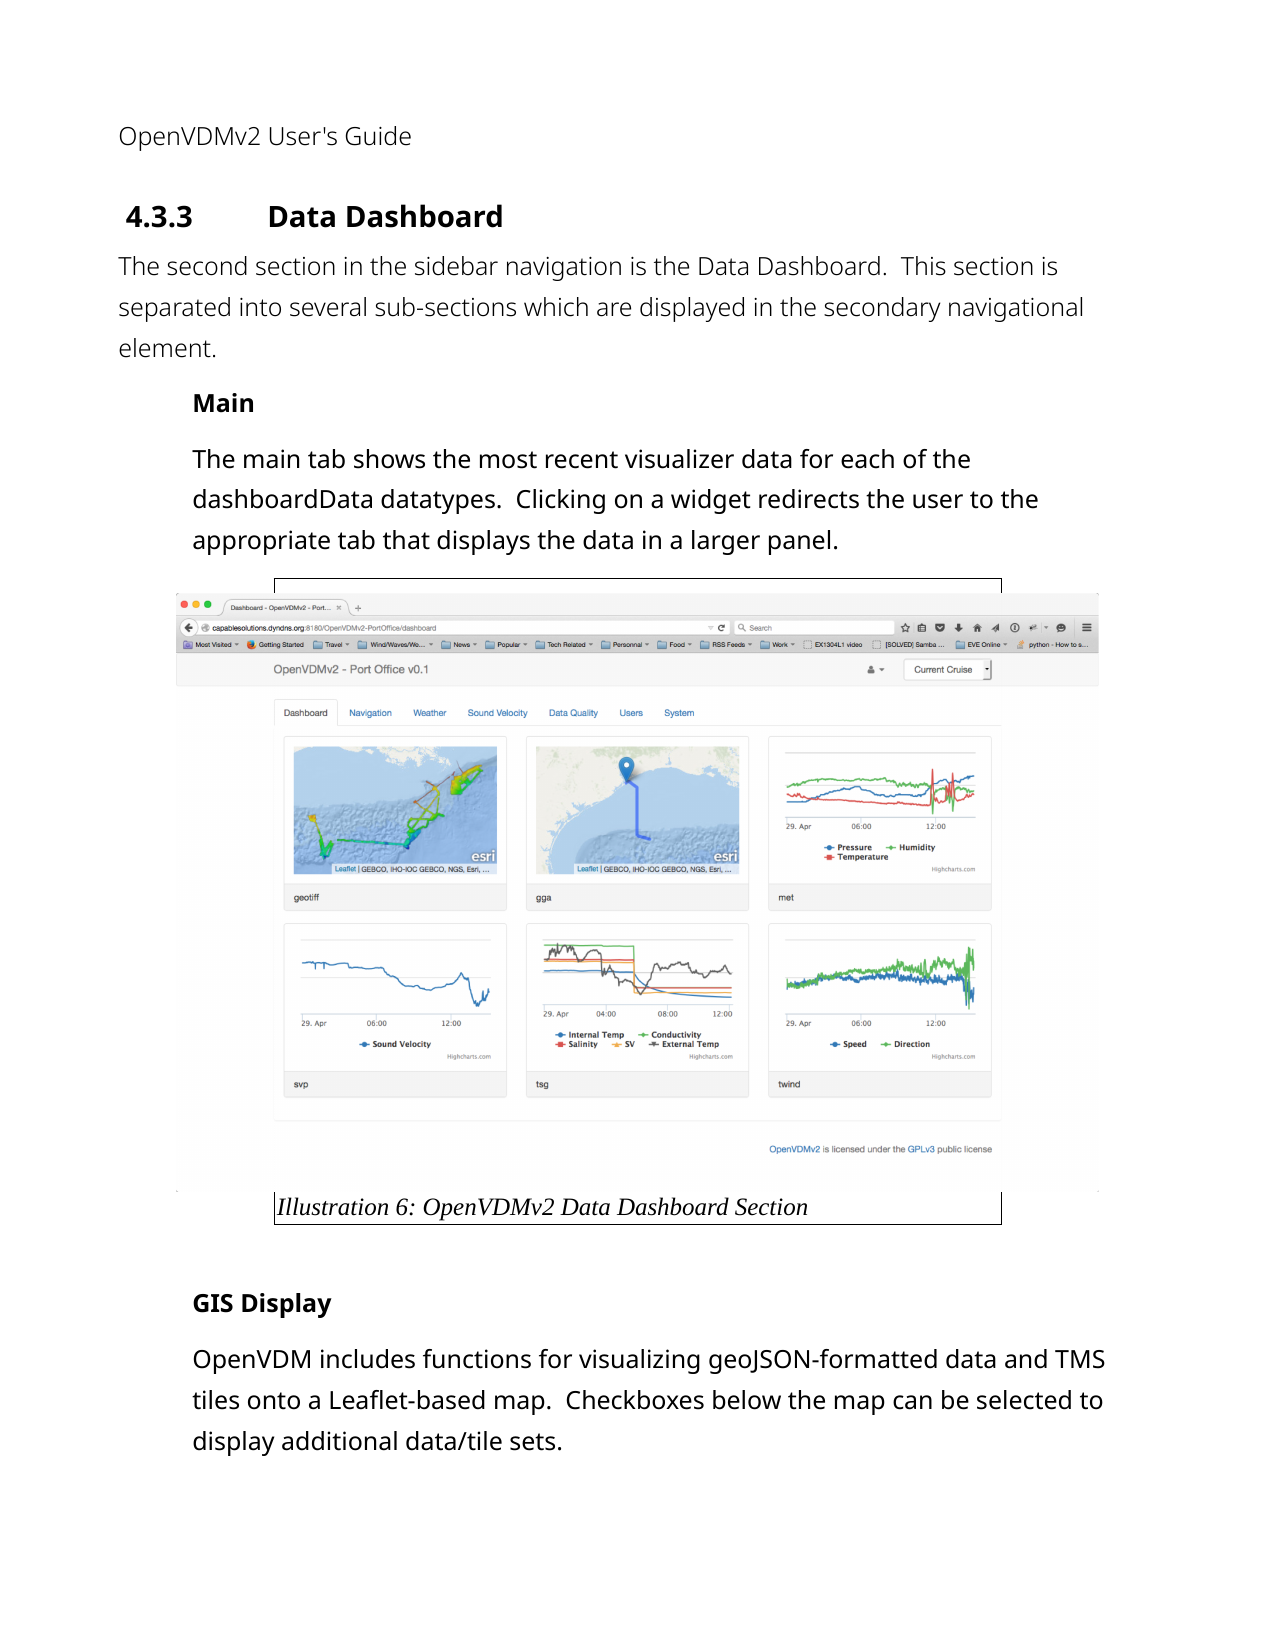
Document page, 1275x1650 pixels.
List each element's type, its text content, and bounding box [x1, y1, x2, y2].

text GIS Display [192, 1286, 1157, 1320]
subtitle Data Dashboard [118, 196, 1157, 236]
text Illustration 6: OpenVDMv2 Data Dashboard Section [277, 1192, 998, 1221]
text The main tab shows the most recent visualizer data for each of the dashboardData datatypes. Clicking on a widget redirects the user to the appropriate tab that displays the data in a larger panel. [192, 441, 1157, 557]
picture [176, 593, 1099, 1192]
text OpenVDM includes functions for visualizing geoJSON-formatted data and TMS tiles onto a Leaflet-based map. Checkboxes below the map can be selected to display additional data/tile sets. [192, 1341, 1157, 1457]
text The second section in the sidebar navigation is the Data Dashboard. This section is separated into several sub-sections which are displayed in the secondary navigational element. [118, 249, 1157, 364]
text Main [192, 386, 1157, 420]
